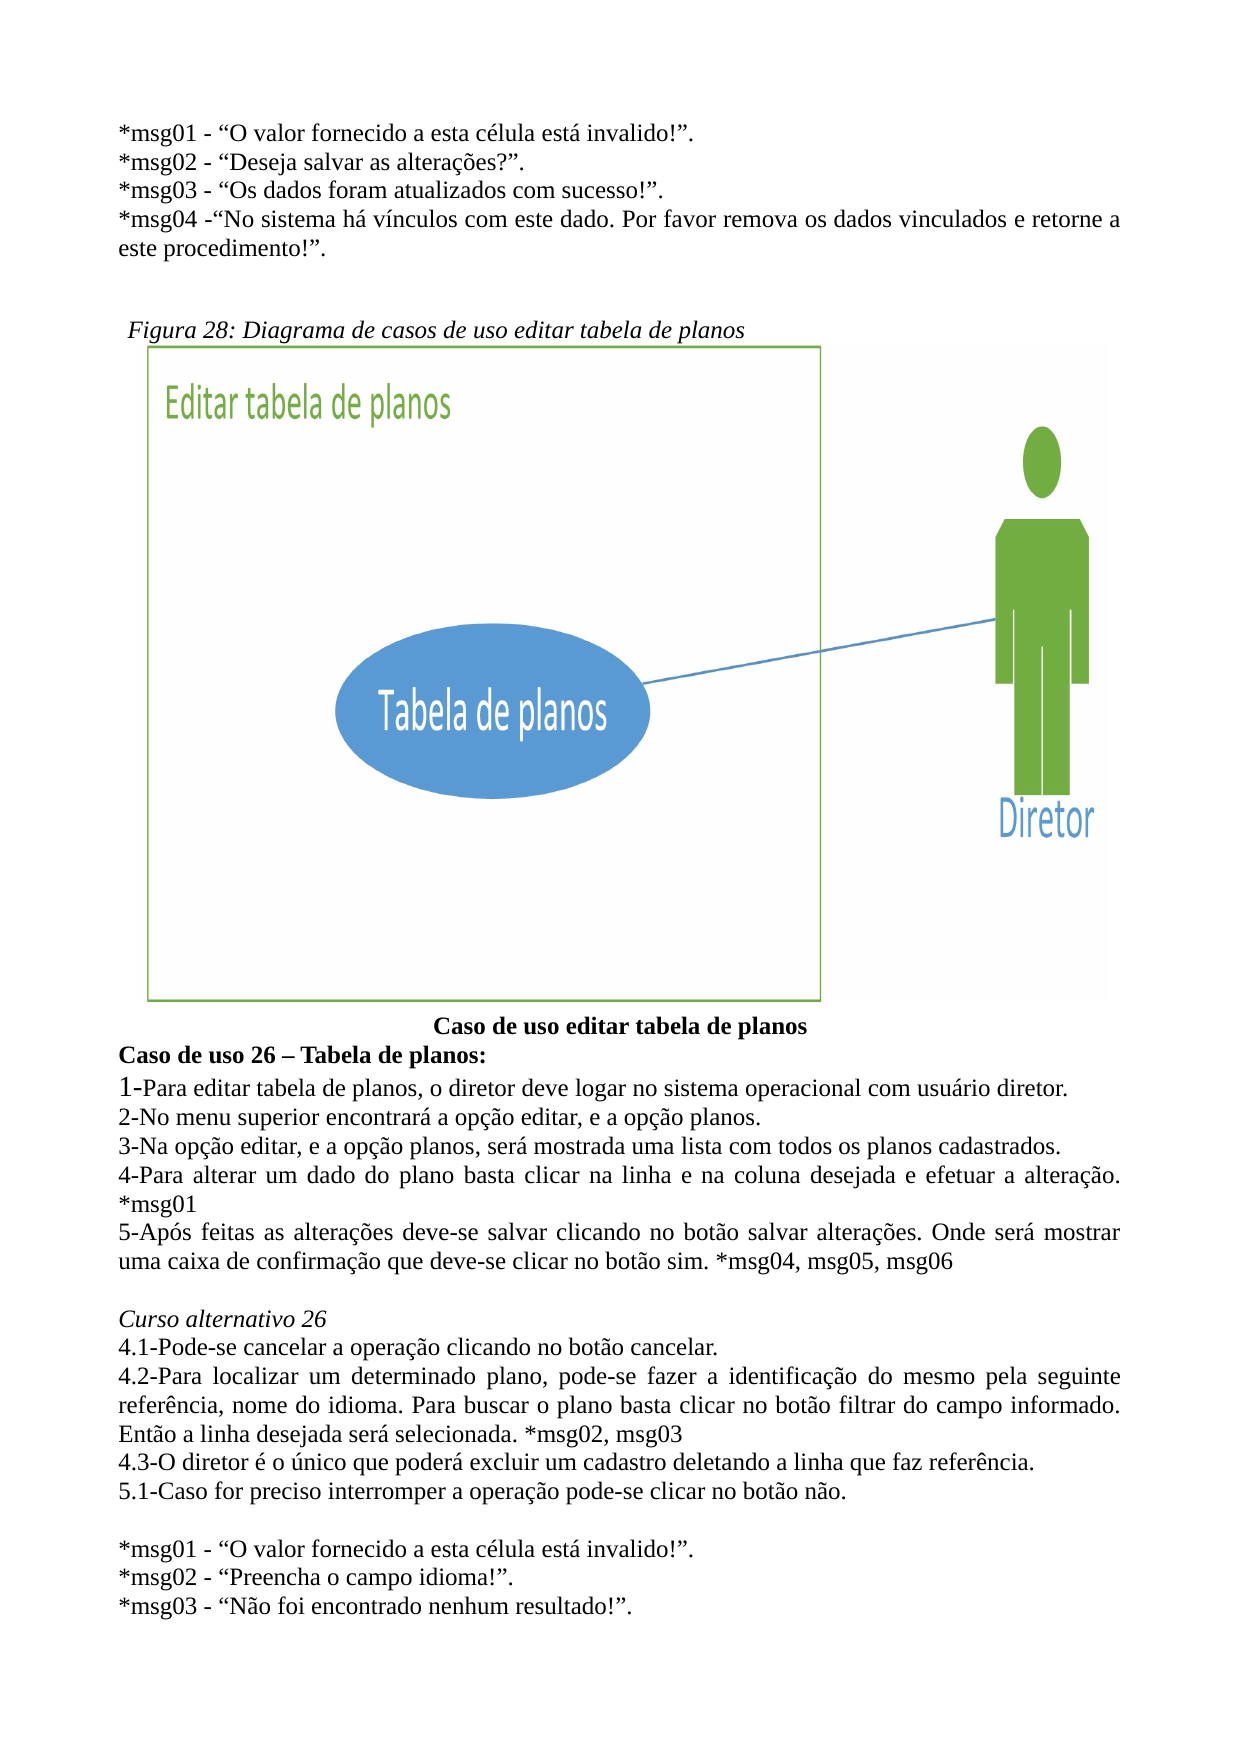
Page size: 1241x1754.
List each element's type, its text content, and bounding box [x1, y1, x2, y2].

text 2-No menu superior encontrará a opção editar, e a opção planos. [118, 1102, 1122, 1131]
text Figura 28: Diagrama de casos de uso editar tabela de planos [127, 315, 1117, 344]
picture [135, 344, 1109, 1003]
text 4-Para alterar um dado do plano basta clicar na linha e na coluna desejada e efetuar a alteração. *msg01 [118, 1160, 1122, 1217]
text Caso de uso editar tabela de planos [118, 291, 1122, 1040]
text *msg03 - “Não foi encontrado nenhum resultado!”. [118, 1591, 1122, 1620]
text *msg01 - “O valor fornecido a esta célula está invalido!”. [118, 118, 1122, 147]
text 3-Na opção editar, e a opção planos, será mostrada uma lista com todos os planos cadastrados. [118, 1131, 1122, 1160]
text 4.2-Para localizar um determinado plano, pode-se fazer a identificação do mesmo pela seguinte referência, nome do idioma. Para buscar o plano basta clicar no botão filtrar do campo informado. Então a linha desejada será selecionada. *msg02, msg03 [118, 1361, 1122, 1447]
text *msg04 -“No sistema há vínculos com este dado. Por favor remova os dados vinculados e retorne a este procedimento!”. [118, 204, 1122, 262]
text *msg03 - “Os dados foram atualizados com sucesso!”. [118, 176, 1122, 204]
text 4.1-Pode-se cancelar a operação clicando no botão cancelar. [118, 1332, 1122, 1361]
text 5.1-Caso for preciso interromper a operação pode-se clicar no botão não. [118, 1476, 1122, 1505]
text 1-Para editar tabela de planos, o diretor deve logar no sistema operacional com usuário diretor. [118, 1069, 1122, 1102]
text 5-Após feitas as alterações deve-se salvar clicando no botão salvar alterações. Onde será mostrar uma caixa de confirmação que deve-se clicar no botão sim. *msg04, msg05, msg06 [118, 1217, 1122, 1275]
text 4.3-O diretor é o único que poderá excluir um cadastro deletando a linha que faz referência. [118, 1447, 1122, 1476]
text Caso de uso 26 – Tabela de planos: [118, 1040, 1122, 1069]
text *msg02 - “Preencha o campo idioma!”. [118, 1562, 1122, 1591]
text *msg02 - “Deseja salvar as alterações?”. [118, 147, 1122, 176]
text Curso alternativo 26 [118, 1304, 1122, 1332]
text *msg01 - “O valor fornecido a esta célula está invalido!”. [118, 1534, 1122, 1562]
